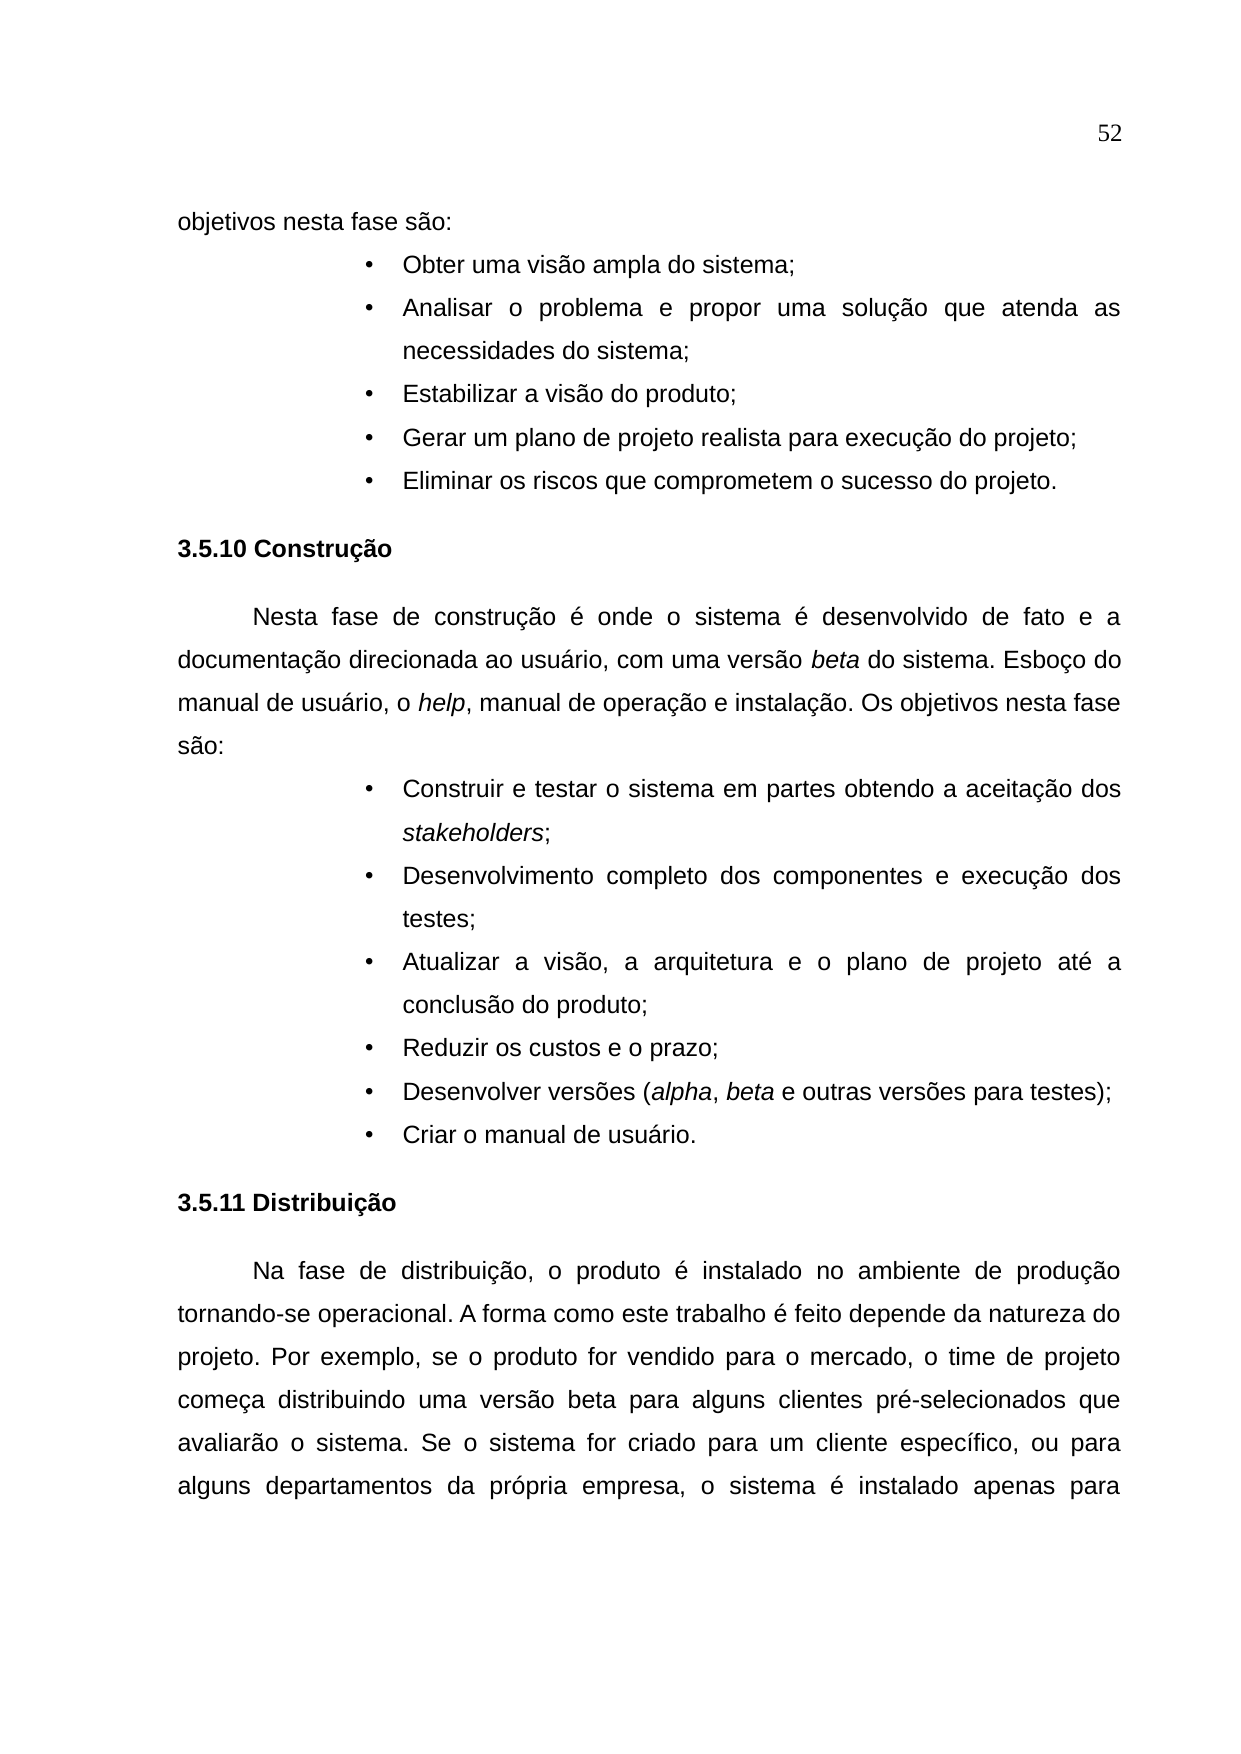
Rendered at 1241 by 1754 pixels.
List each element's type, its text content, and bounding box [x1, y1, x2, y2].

list Obter uma visão ampla do sistema; [365, 250, 1122, 279]
list Desenvolvimento completo dos componentes e execução dos testes; [365, 861, 1122, 933]
text Nesta fase de construção é onde o sistema é desenvolvido de fato e a documentação direcionada ao usuário, com uma versão beta do sistema. Esboço do manual de usuário, o help, manual de operação e instalação. Os objetivos nesta fase são: [177, 602, 1122, 760]
list Estabilizar a visão do produto; [365, 379, 1122, 408]
text objetivos nesta fase são: [177, 207, 1122, 235]
list Atualizar a visão, a arquitetura e o plano de projeto até a conclusão do produto; [365, 947, 1122, 1019]
list Eliminar os riscos que comprometem o sucesso do projeto. [365, 466, 1122, 495]
list Criar o manual de usuário. [365, 1120, 1122, 1149]
list Desenvolver versões (alpha, beta e outras versões para testes); [365, 1077, 1122, 1105]
list Gerar um plano de projeto realista para execução do projeto; [365, 423, 1122, 451]
subtitle 3.5.10 Construção [177, 534, 1122, 563]
list Reduzir os custos e o prazo; [365, 1033, 1122, 1062]
list Construir e testar o sistema em partes obtendo a aceitação dos stakeholders; [365, 774, 1122, 846]
list Analisar o problema e propor uma solução que atenda as necessidades do sistema; [365, 293, 1122, 365]
text Na fase de distribuição, o produto é instalado no ambiente de produção tornando-se operacional. A forma como este trabalho é feito depende da natureza do projeto. Por exemplo, se o produto for vendido para o mercado, o time de projeto começa distribuindo uma versão beta para alguns clientes pré-selecionados que avaliarão o sistema. Se o sistema for criado para um cliente específico, ou para alguns departamentos da própria empresa, o sistema é instalado apenas para [177, 1256, 1122, 1500]
subtitle 3.5.11 Distribuição [177, 1188, 1122, 1217]
